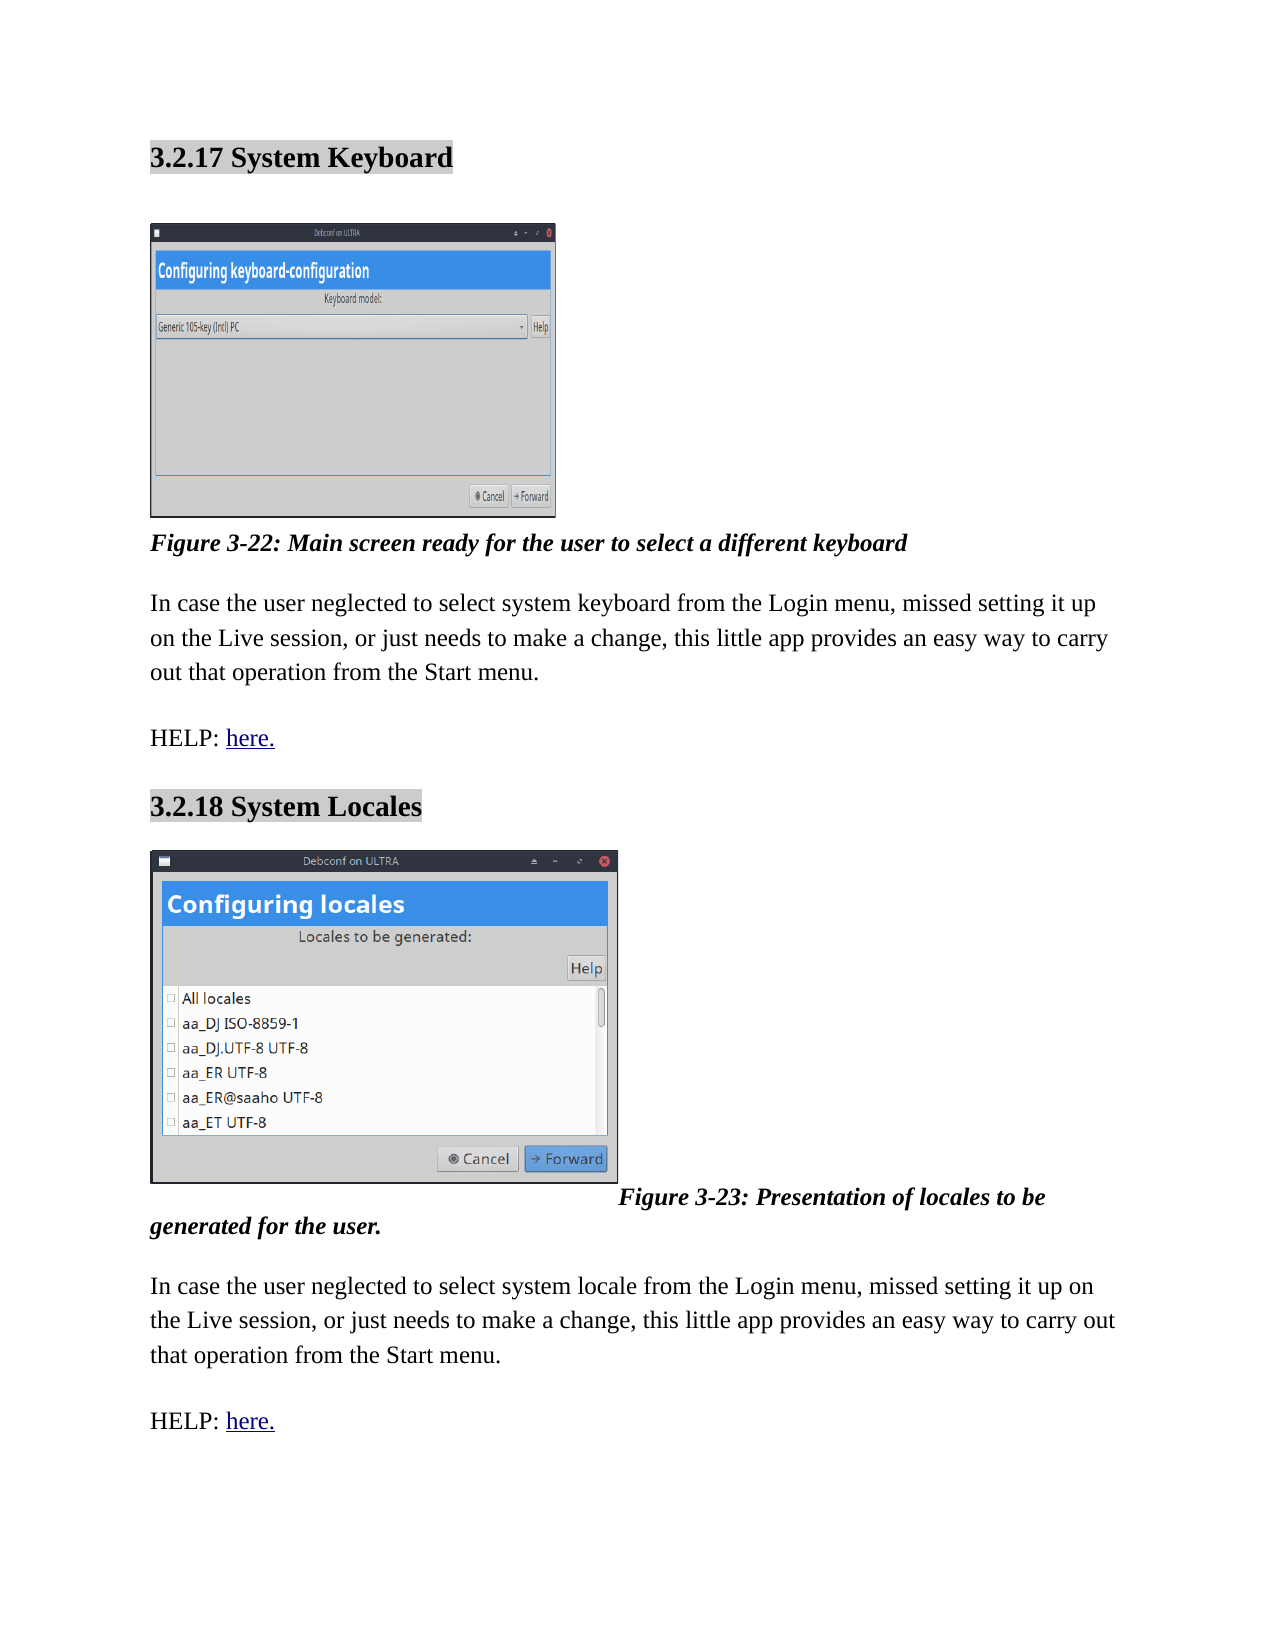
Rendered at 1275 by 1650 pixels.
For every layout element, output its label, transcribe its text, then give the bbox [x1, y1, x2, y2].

subtitle 3.2.17 System Keyboard [453, 140, 1125, 174]
picture [150, 223, 556, 518]
text Figure 3-22: Main screen ready for the user to select a different keyboard [150, 528, 1125, 557]
text In case the user neglected to select system keyboard from the Login menu, missed setting it up on the Live session, or just needs to make a change, this little app provides an easy way to carry out that operation from the Start menu. [150, 588, 1125, 686]
subtitle 3.2.18 System Locales [422, 789, 1125, 822]
text In case the user neglected to select system locale from the Login menu, missed setting it up on the Live session, or just needs to make a change, this little app provides an easy way to carry out that operation from the Start menu. [150, 1271, 1125, 1369]
text HELP: here. [150, 723, 1125, 752]
text HELP: here. [150, 1406, 1125, 1434]
text Figure 3-23: Presentation of locales to be generated for the user. [150, 1182, 1125, 1240]
picture [150, 850, 619, 1184]
